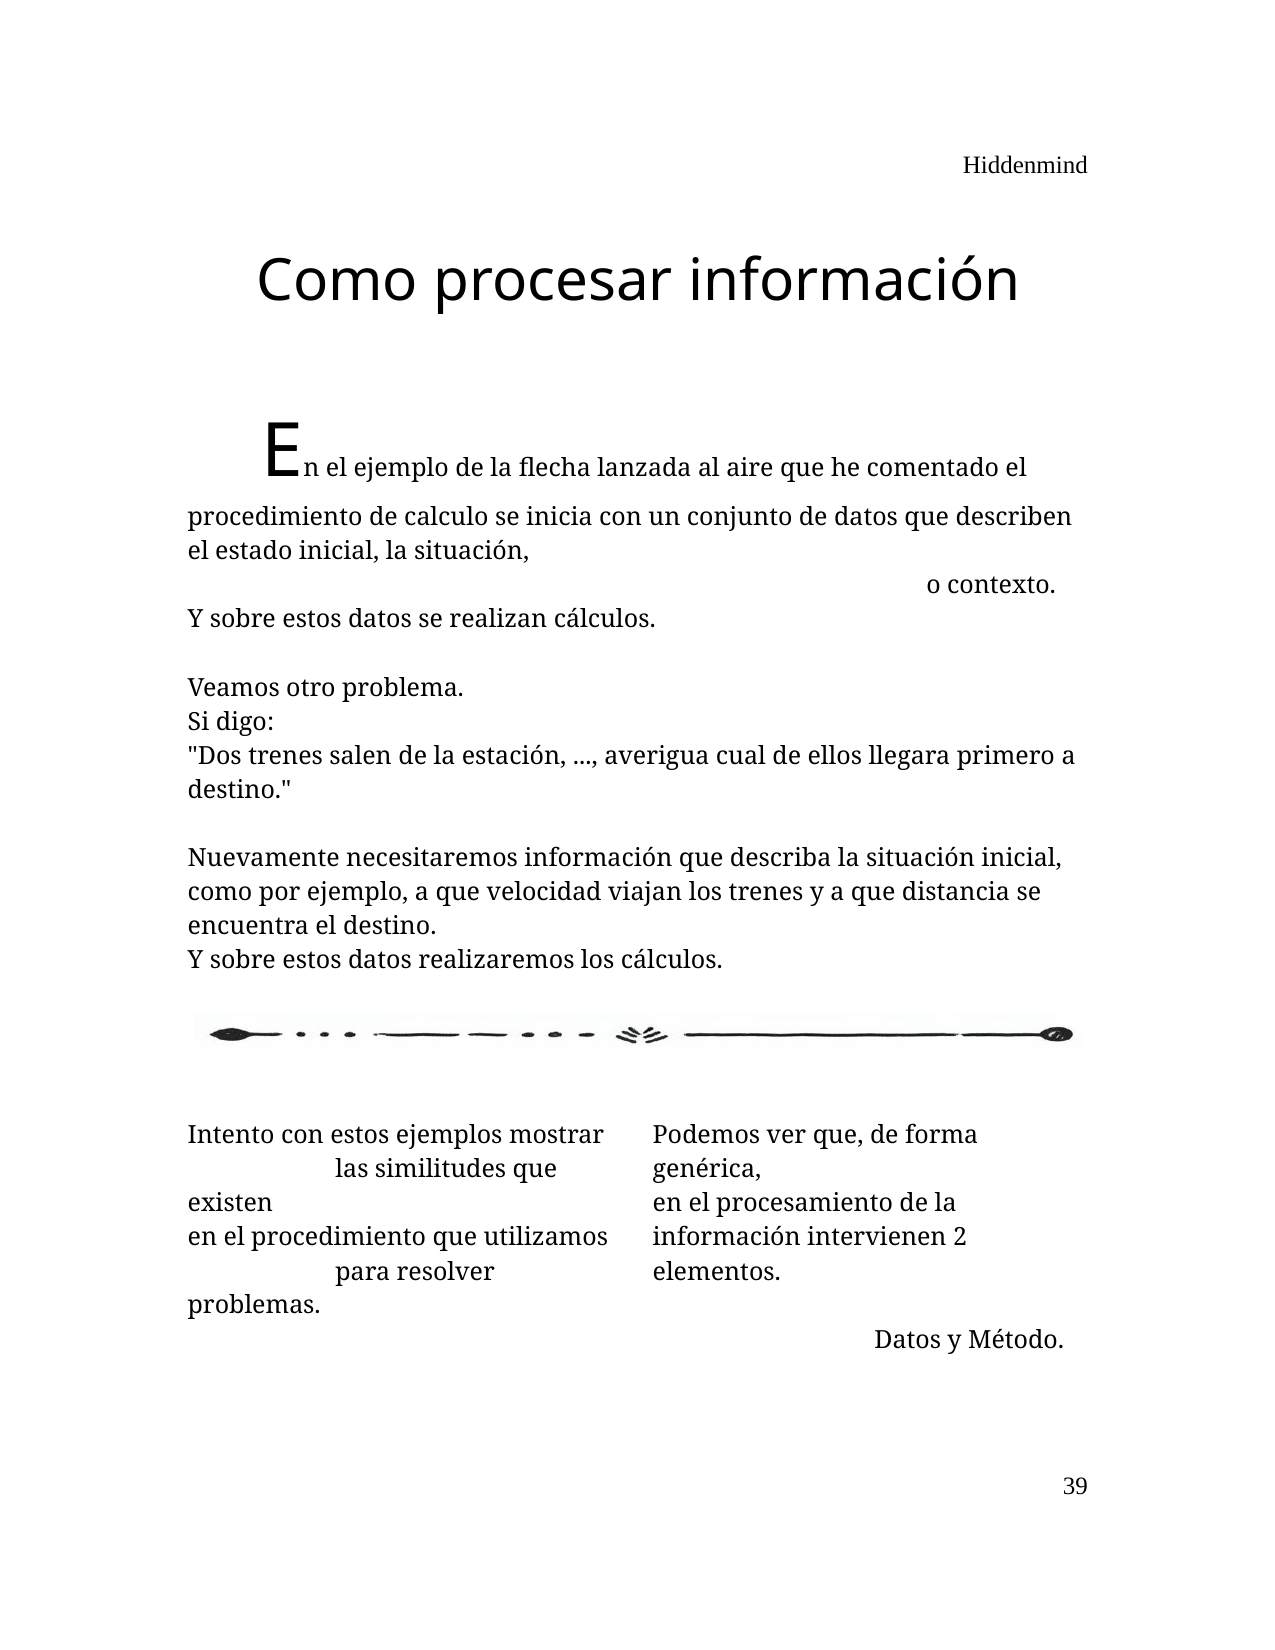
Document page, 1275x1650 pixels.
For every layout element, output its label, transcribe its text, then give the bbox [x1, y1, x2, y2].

text o contexto. [187, 567, 1087, 601]
text en el procesamiento de la información intervienen 2 elementos. [652, 1185, 1087, 1287]
text en el procedimiento que utilizamos [187, 1219, 622, 1253]
text Si digo: [187, 703, 1087, 737]
text las similitudes que existen [187, 1151, 622, 1219]
text Nuevamente necesitaremos información que describa la situación inicial, como por ejemplo, a que velocidad viajan los trenes y a que distancia se encuentra el destino. [187, 839, 1087, 942]
text Intento con estos ejemplos mostrar [187, 1117, 622, 1151]
text Datos y Método. [652, 1321, 1087, 1355]
text "Dos trenes salen de la estación, ..., averigua cual de ellos llegara primero a destino." [187, 737, 1087, 805]
text Podemos ver que, de forma genérica, [652, 1117, 1087, 1185]
text Veamos otro problema. [187, 669, 1087, 703]
picture [193, 1012, 1083, 1049]
text En el ejemplo de la flecha lanzada al aire que he comentado el procedimiento de calculo se inicia con un conjunto de datos que describen el estado inicial, la situación, [187, 397, 1087, 567]
text para resolver problemas. [187, 1253, 622, 1321]
text Y sobre estos datos se realizan cálculos. [187, 601, 1087, 635]
text Y sobre estos datos realizaremos los cálculos. [187, 942, 1087, 976]
